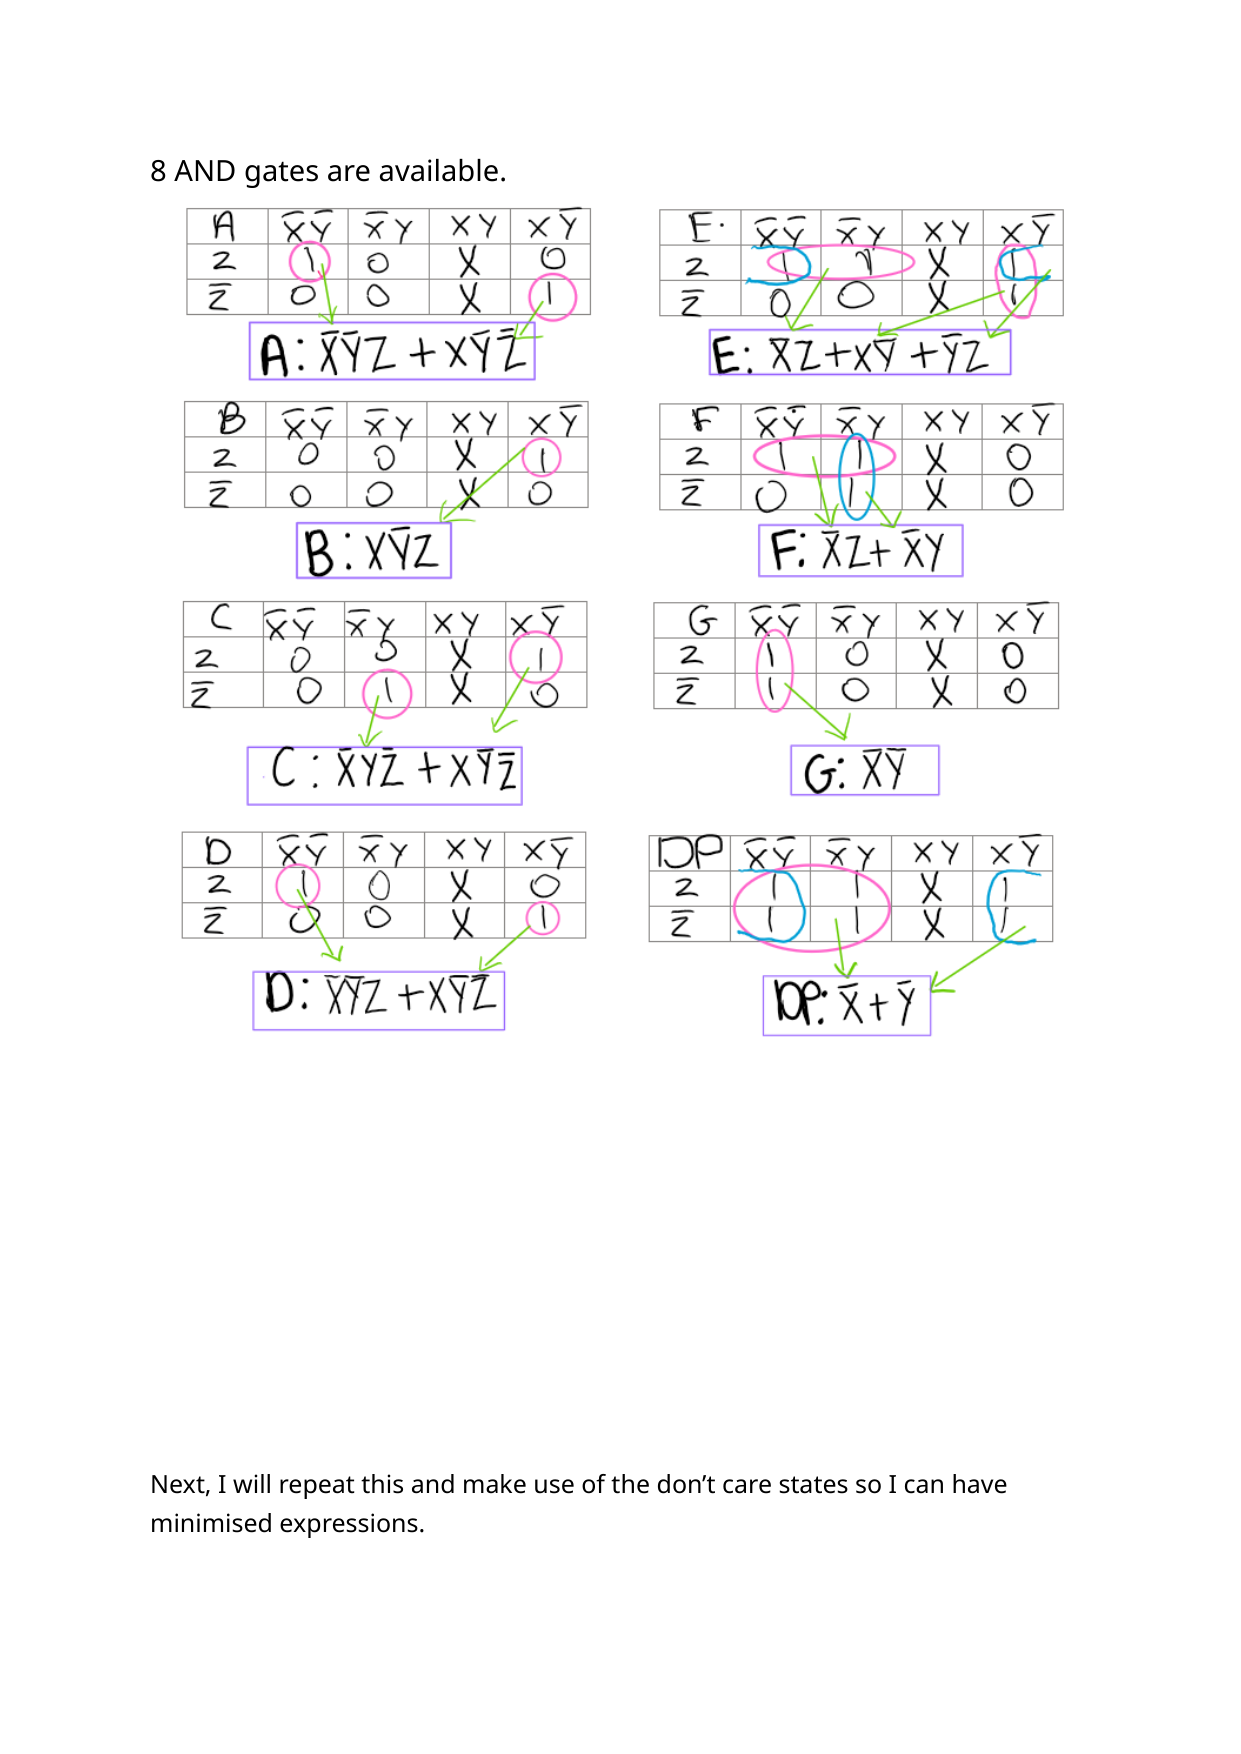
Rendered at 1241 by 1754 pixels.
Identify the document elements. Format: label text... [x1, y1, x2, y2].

text Next, I will repeat this and make use of the don’t care states so I can have minimised expressions. [150, 1467, 1090, 1540]
text 8 AND gates are available. [150, 150, 1090, 194]
